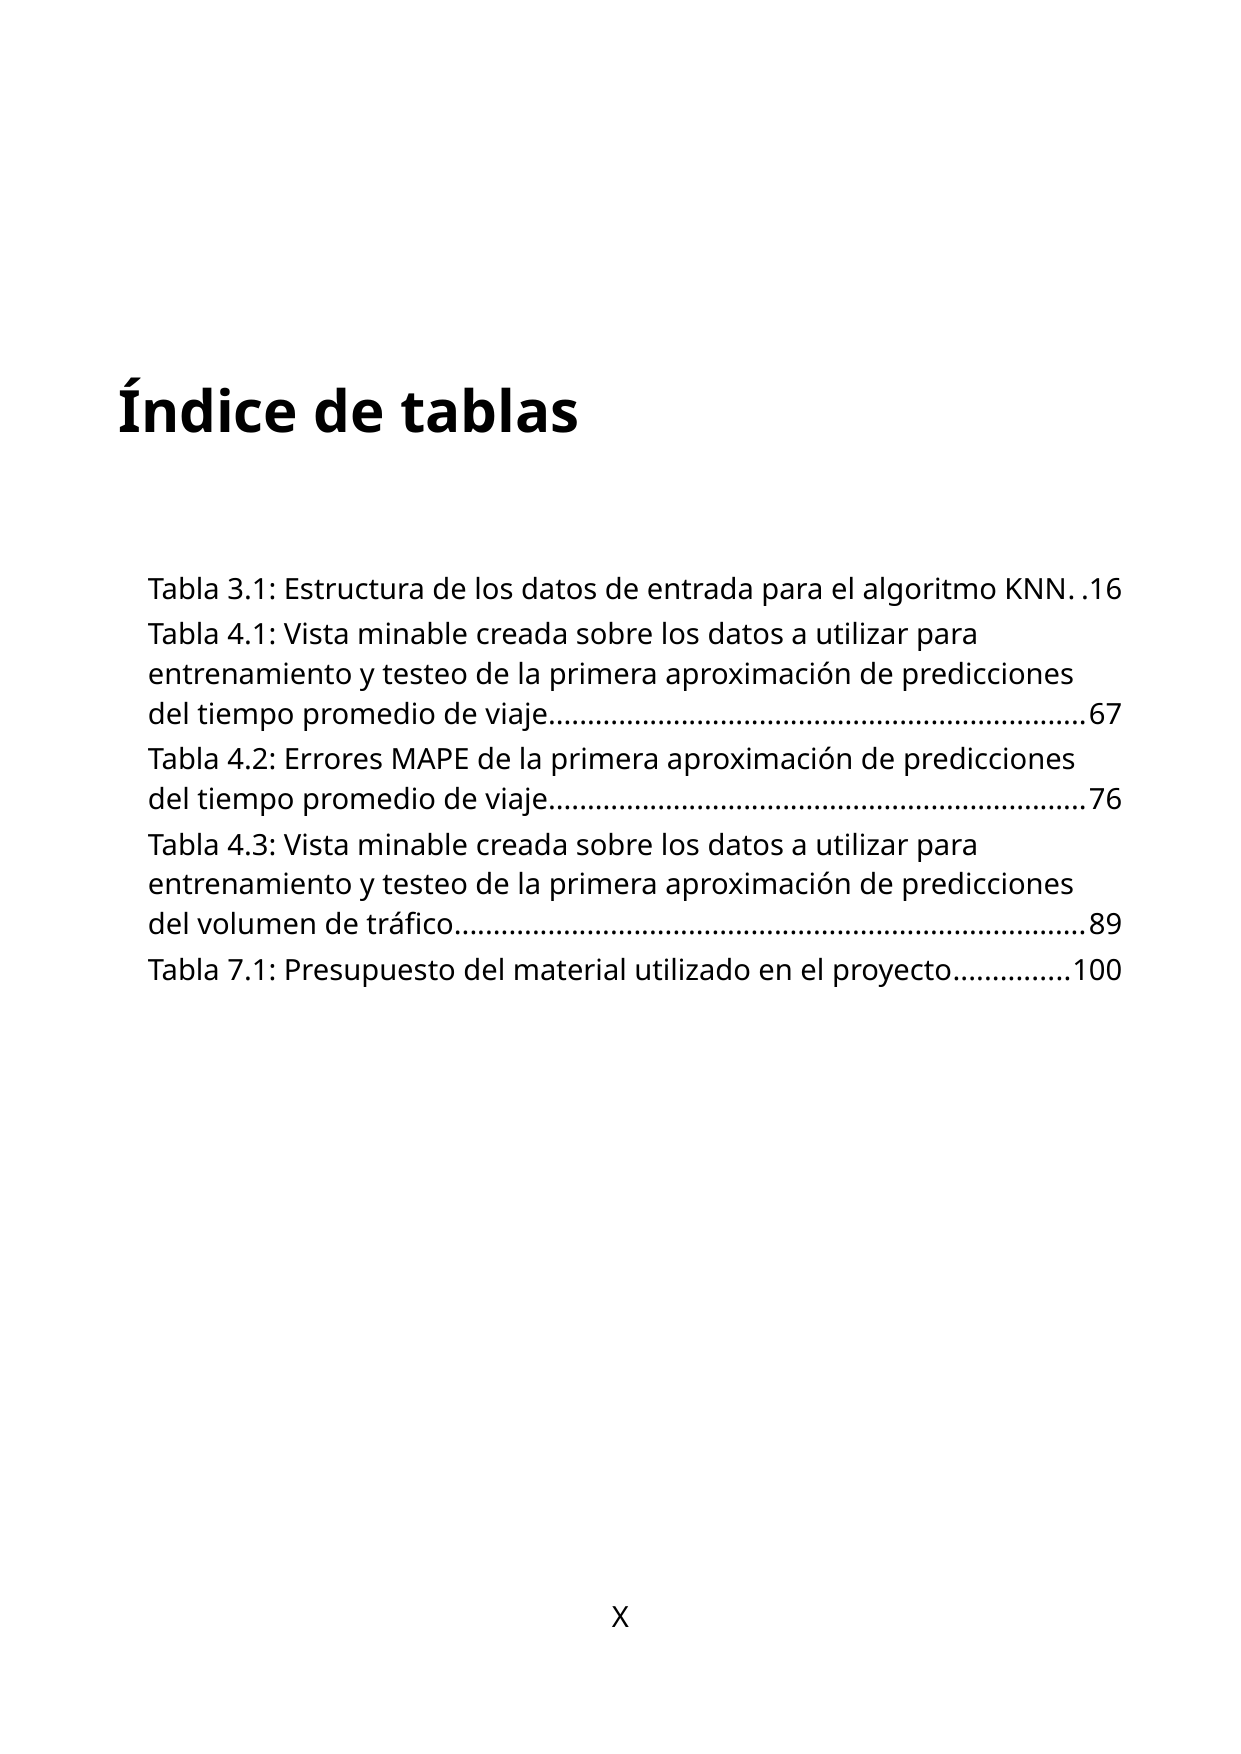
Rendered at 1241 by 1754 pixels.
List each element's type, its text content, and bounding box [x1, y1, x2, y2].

text Tabla 4.1: Vista minable creada sobre los datos a utilizar para entrenamiento y testeo de la primera aproximación de predicciones del tiempo promedio de viaje 67 [148, 614, 1122, 733]
text Tabla 7.1: Presupuesto del material utilizado en el proyecto 100 [148, 949, 1122, 989]
subtitle Índice de tablas [118, 370, 1122, 450]
text Tabla 4.2: Errores MAPE de la primera aproximación de predicciones del tiempo promedio de viaje 76 [148, 739, 1122, 818]
text Tabla 4.3: Vista minable creada sobre los datos a utilizar para entrenamiento y testeo de la primera aproximación de predicciones del volumen de tráfico 89 [148, 824, 1122, 943]
text Tabla 3.1: Estructura de los datos de entrada para el algoritmo KNN 16 [148, 568, 1122, 608]
